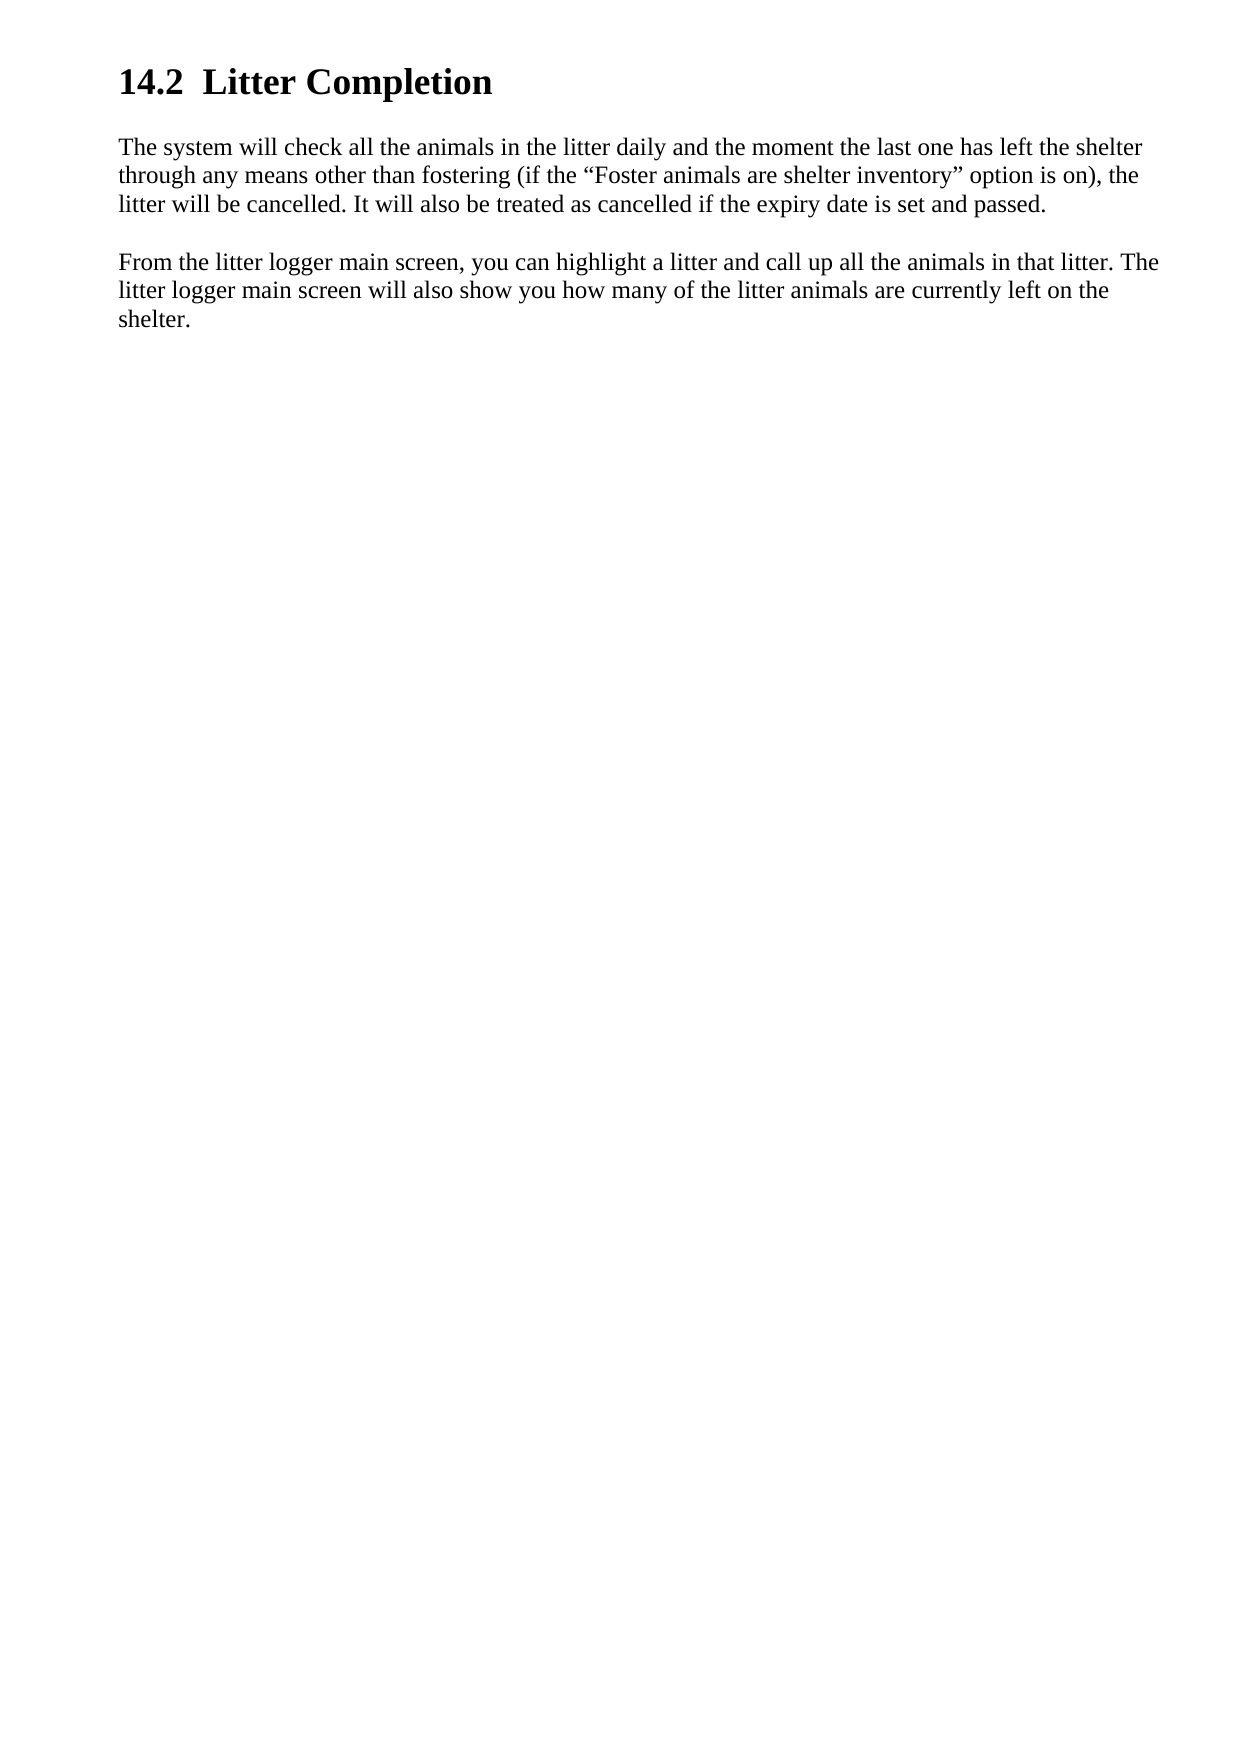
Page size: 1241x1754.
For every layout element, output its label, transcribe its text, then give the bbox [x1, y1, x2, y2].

text From the litter logger main screen, you can highlight a litter and call up all the animals in that litter. The litter logger main screen will also show you how many of the litter animals are currently left on the shelter. [118, 247, 1181, 333]
subtitle Litter Completion [118, 59, 1181, 102]
text The system will check all the animals in the litter daily and the moment the last one has left the shelter through any means other than fostering (if the “Foster animals are shelter inventory” option is on), the litter will be cancelled. It will also be treated as cancelled if the expiry date is set and passed. [118, 132, 1181, 218]
